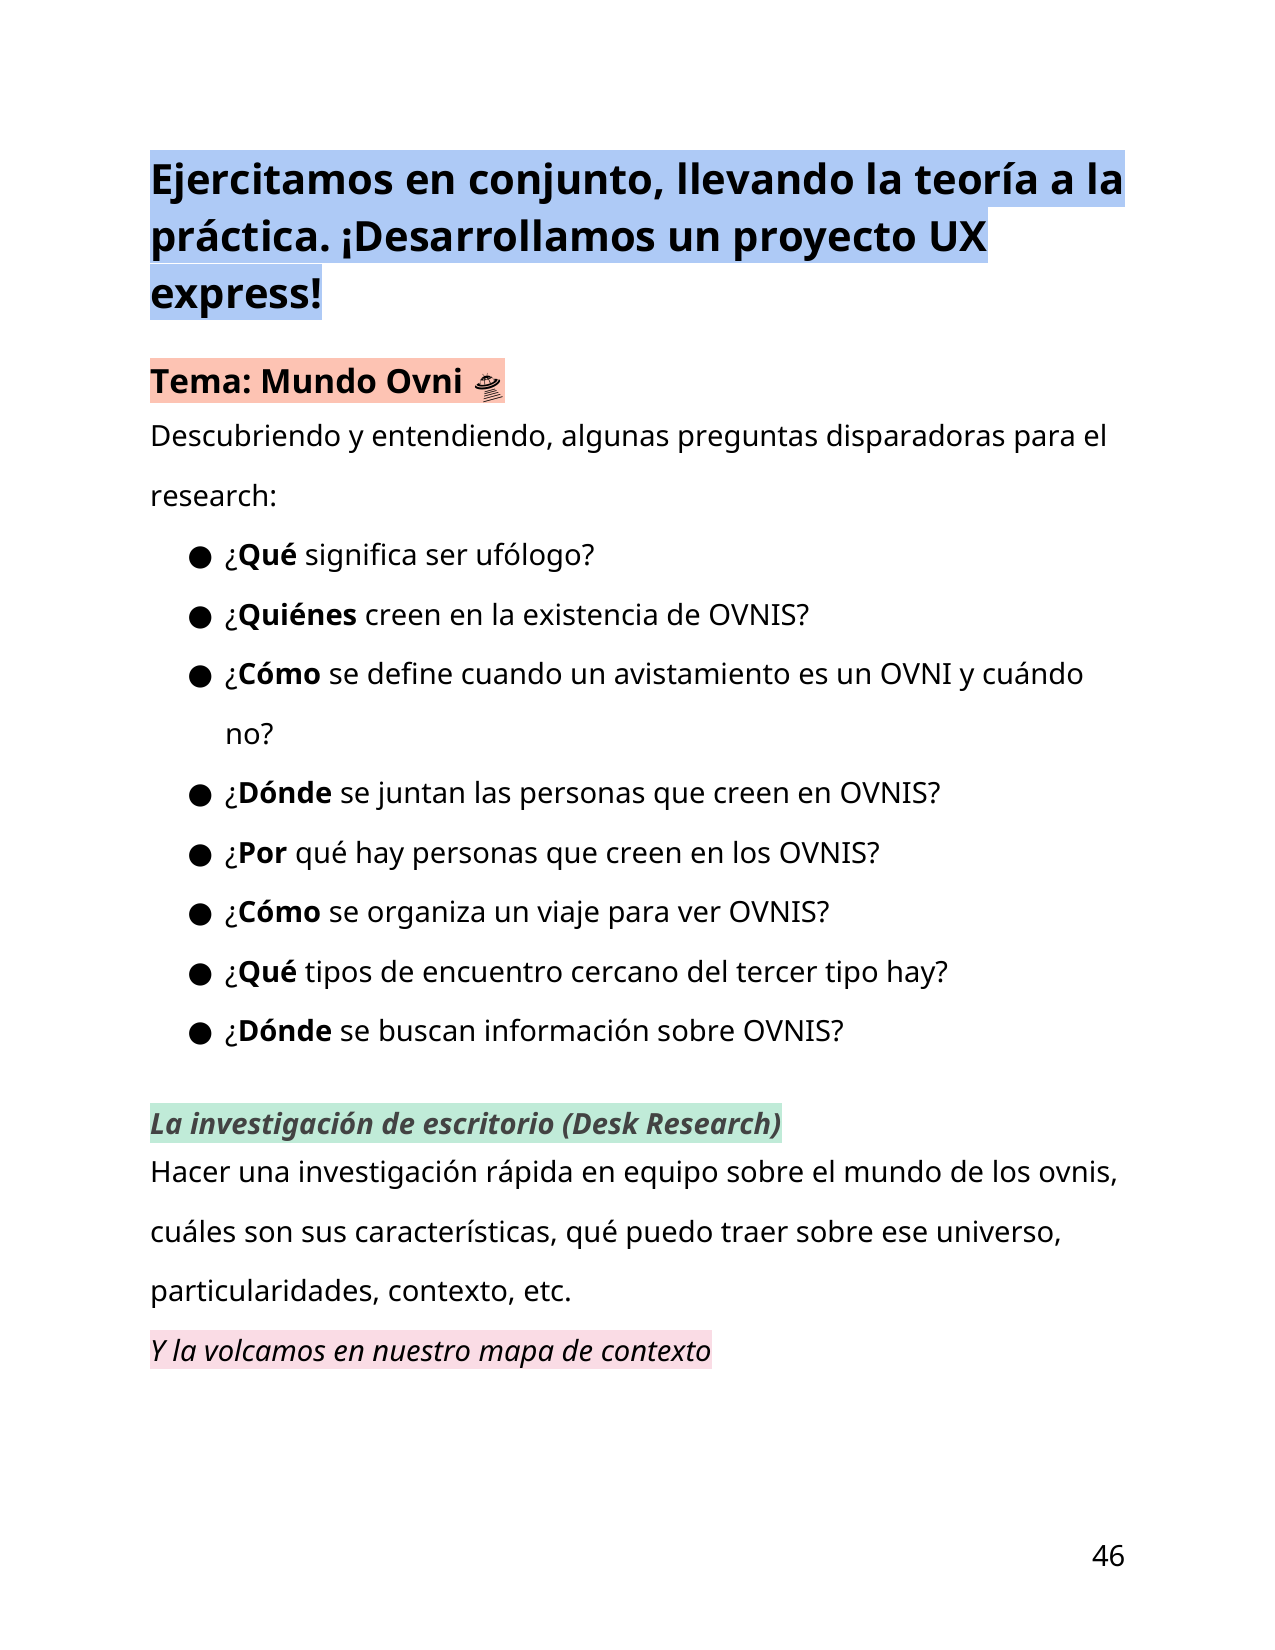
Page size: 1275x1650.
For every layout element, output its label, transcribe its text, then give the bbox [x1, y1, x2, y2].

text Descubriendo y entendiendo, algunas preguntas disparadoras para el research: [150, 416, 1125, 515]
subtitle Tema: Mundo Ovni 🛸 [505, 358, 1125, 403]
list ¿Cómo se organiza un viaje para ver OVNIS? [187, 892, 1125, 931]
text Y la volcamos en nuestro mapa de contexto [150, 1330, 1125, 1369]
list ¿Dónde se buscan información sobre OVNIS? [187, 1011, 1125, 1050]
list ¿Cómo se define cuando un avistamiento es un OVNI y cuándo no? [187, 654, 1125, 753]
subtitle Ejercitamos en conjunto, llevando la teoría a la práctica. ¡Desarrollamos un proyecto UX express! [150, 207, 1125, 320]
list ¿Qué tipos de encuentro cercano del tercer tipo hay? [187, 951, 1125, 991]
list ¿Dónde se juntan las personas que creen en OVNIS? [187, 773, 1125, 812]
subtitle La investigación de escritorio (Desk Research) [782, 1103, 1125, 1143]
text Hacer una investigación rápida en equipo sobre el mundo de los ovnis, cuáles son sus características, qué puedo traer sobre ese universo, particularidades, contexto, etc. [150, 1151, 1125, 1310]
list ¿Qué significa ser ufólogo? [187, 535, 1125, 574]
list ¿Por qué hay personas que creen en los OVNIS? [187, 832, 1125, 872]
list ¿Quiénes creen en la existencia de OVNIS? [187, 594, 1125, 634]
